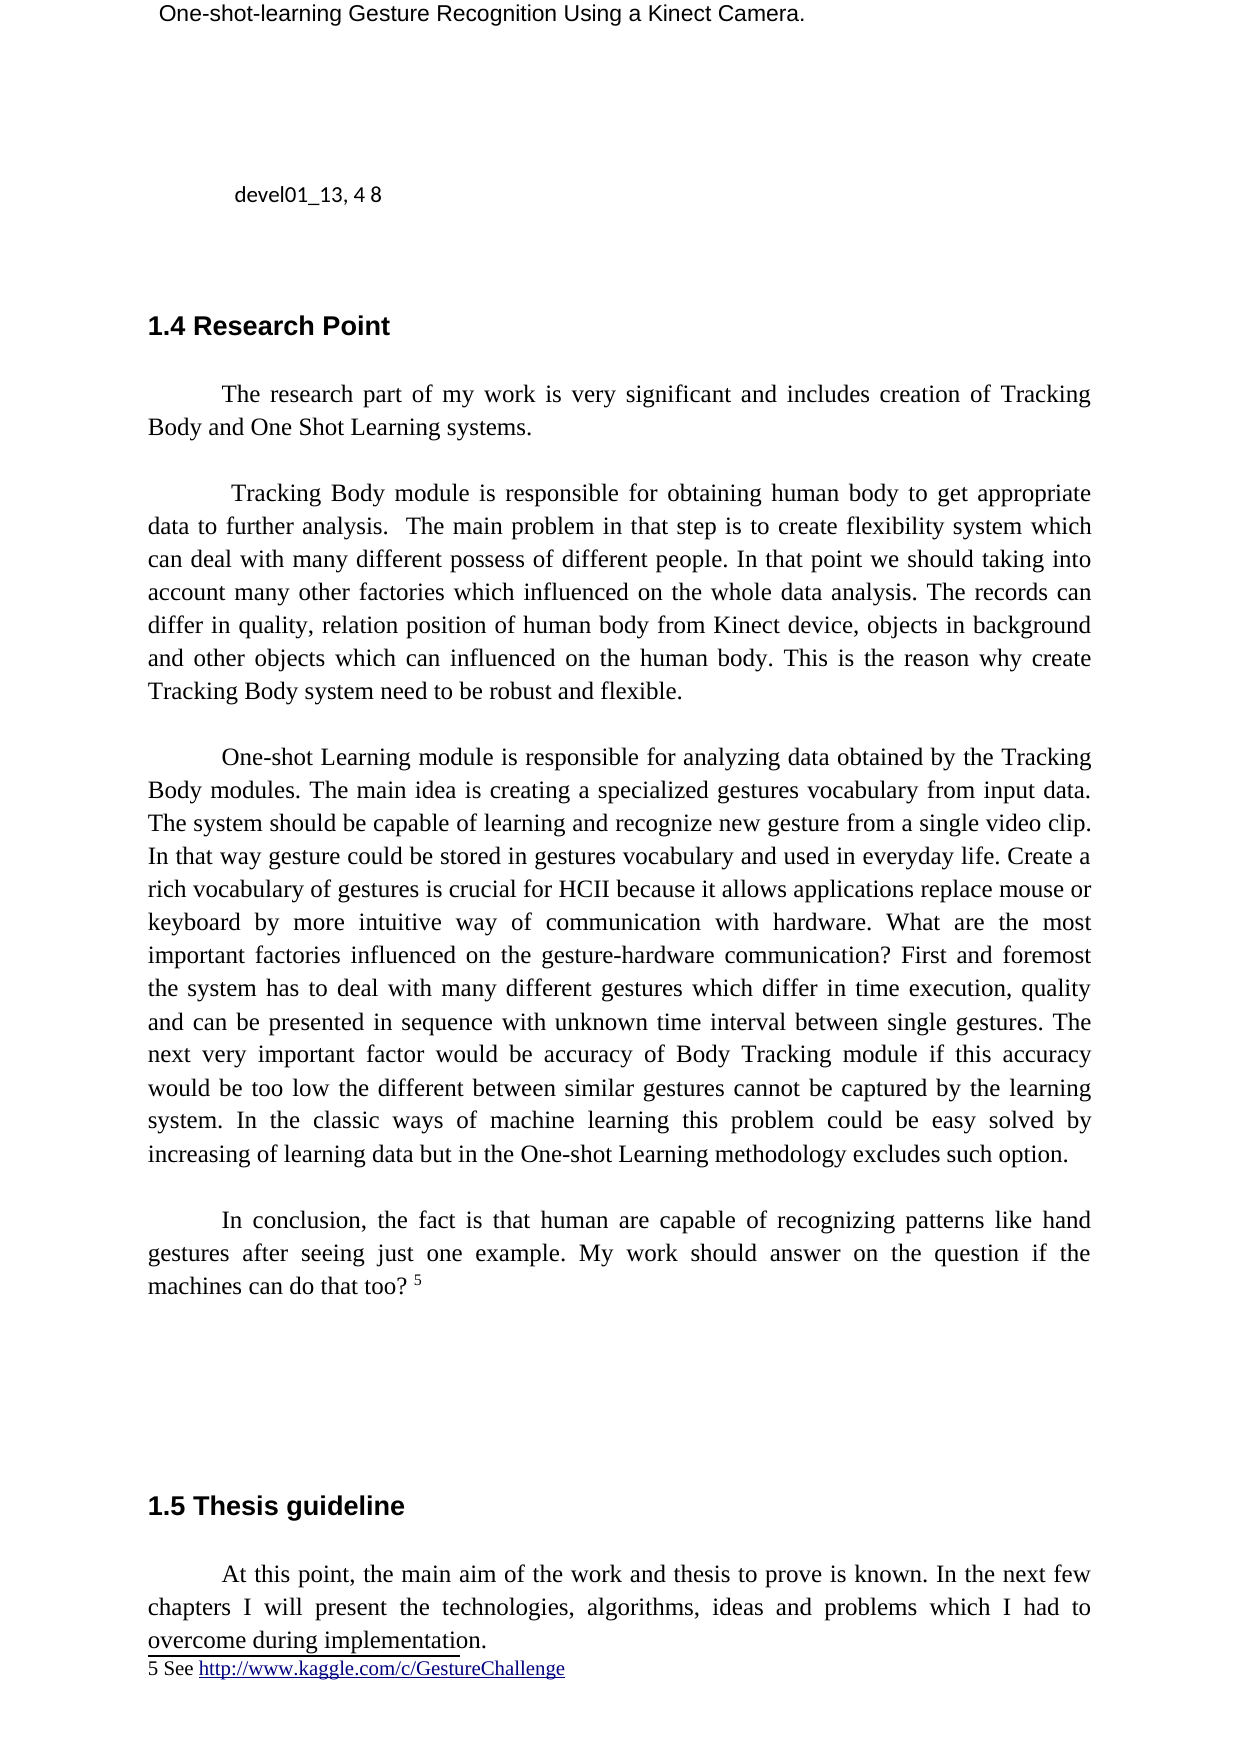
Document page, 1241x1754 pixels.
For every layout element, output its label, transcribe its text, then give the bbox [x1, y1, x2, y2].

text 1.5 Thesis guideline [148, 1490, 1093, 1521]
text One-shot Learning module is responsible for analyzing data obtained by the Tracking Body modules. The main idea is creating a specialized gestures vocabulary from input data. The system should be capable of learning and recognize new gesture from a single video clip. In that way gesture could be stored in gestures vocabulary and used in everyday life. Create a rich vocabulary of gestures is crucial for HCII because it allows applications replace mouse or keyboard by more intuitive way of communication with hardware. What are the most important factories influenced on the gesture-hardware communication? First and foremost the system has to deal with many different gestures which differ in time execution, quality and can be presented in sequence with unknown time interval between single gestures. The next very important factor would be accuracy of Body Tracking module if this accuracy would be too low the different between similar gestures cannot be captured by the learning system. In the classic ways of machine learning this problem could be easy solved by increasing of learning data but in the One-shot Learning methodology excludes such option. [148, 742, 1093, 1167]
text Tracking Body module is responsible for obtaining human body to get appropriate data to further analysis. The main problem in that step is to create flexibility system which can deal with many different possess of different people. In that point we should taking into account many other factories which influenced on the whole data analysis. The records can differ in quality, relation position of human body from Kinect device, objects in background and other objects which can influenced on the human body. This is the reason why create Tracking Body system need to be robust and flexible. [148, 478, 1093, 705]
text In conclusion, the fact is that human are capable of recognizing patterns like hand gestures after seeing just one example. My work should answer on the question if the machines can do that too? [148, 1205, 1093, 1299]
text At this point, the main aim of the work and thesis to prove is known. In the next few chapters I will present the technologies, algorithms, ideas and problems which I had to overcome during implementation. [148, 1559, 1093, 1653]
text See http://www.kaggle.com/c/GestureChallenge [148, 1656, 1093, 1680]
table_cell devel01_13, 4 8 [227, 181, 427, 213]
text The research part of my work is very significant and includes creation of Tracking Body and One Shot Learning systems. [148, 379, 1093, 441]
text 1.4 Research Point [148, 310, 1093, 341]
table_cell [227, 148, 427, 181]
